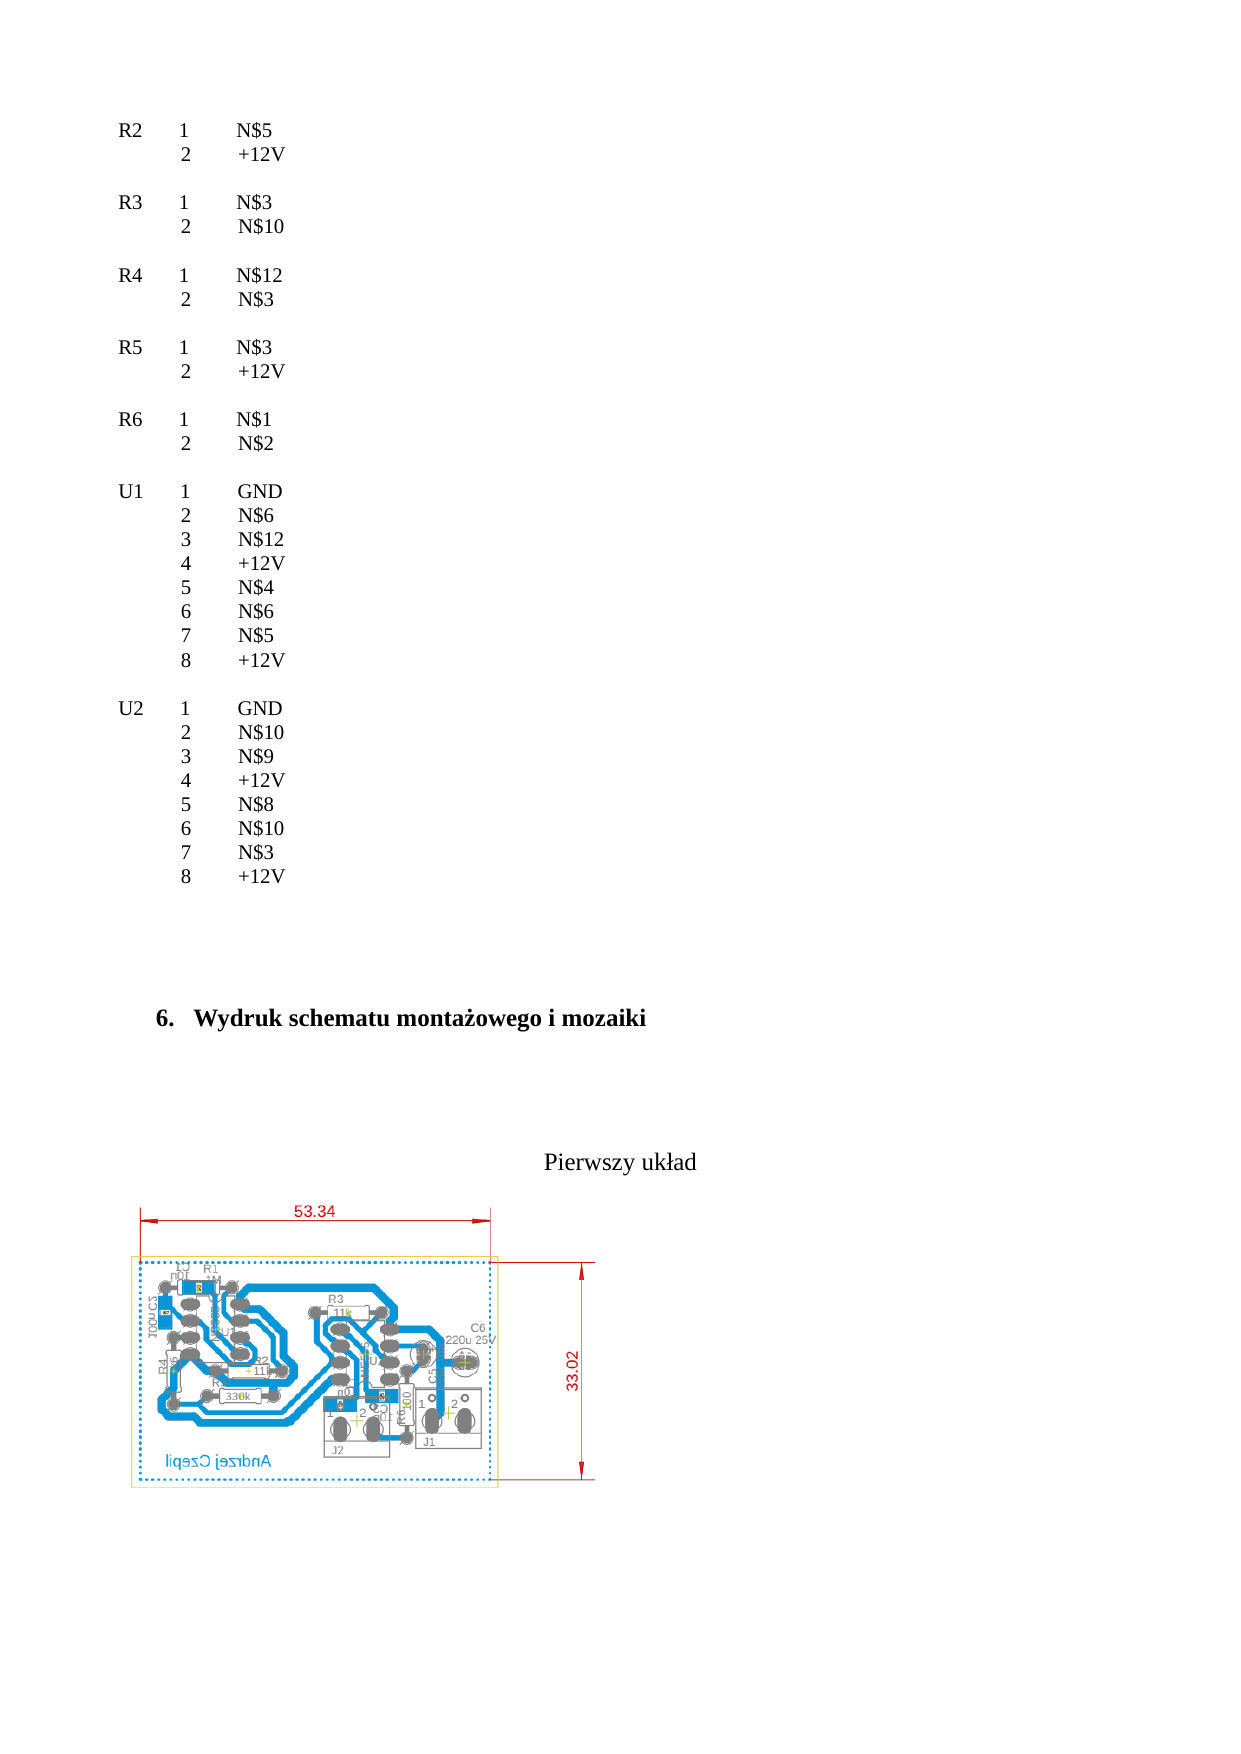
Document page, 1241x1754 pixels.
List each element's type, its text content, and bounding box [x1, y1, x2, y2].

text 7 N$5 [118, 623, 1122, 647]
text 2 N$3 [118, 287, 1122, 311]
text 3 N$12 [118, 527, 1122, 551]
text 5 N$4 [118, 575, 1122, 599]
text Pierwszy układ [118, 1147, 1122, 1176]
text U2 1 GND [118, 696, 1122, 720]
text 5 N$8 [118, 792, 1122, 816]
text R4 1 N$12 [118, 262, 1122, 287]
text R6 1 N$1 [118, 407, 1122, 431]
text R2 1 N$5 [118, 118, 1122, 142]
text 8 +12V [118, 647, 1122, 672]
text 2 N$2 [118, 431, 1122, 455]
text 3 N$9 [118, 744, 1122, 768]
text 4 +12V [118, 551, 1122, 575]
text 8 +12V [118, 864, 1122, 888]
text 2 N$10 [118, 214, 1122, 238]
text 6 N$10 [118, 816, 1122, 840]
text 4 +12V [118, 768, 1122, 792]
text 2 N$6 [118, 503, 1122, 527]
text 2 +12V [118, 142, 1122, 166]
text R3 1 N$3 [118, 190, 1122, 214]
text R5 1 N$3 [118, 335, 1122, 359]
text 2 N$10 [118, 720, 1122, 744]
text 7 N$3 [118, 840, 1122, 864]
list Wydruk schematu montażowego i mozaiki [156, 1003, 1122, 1032]
text U1 1 GND [118, 479, 1122, 503]
text 6 N$6 [118, 599, 1122, 623]
text 2 +12V [118, 359, 1122, 383]
